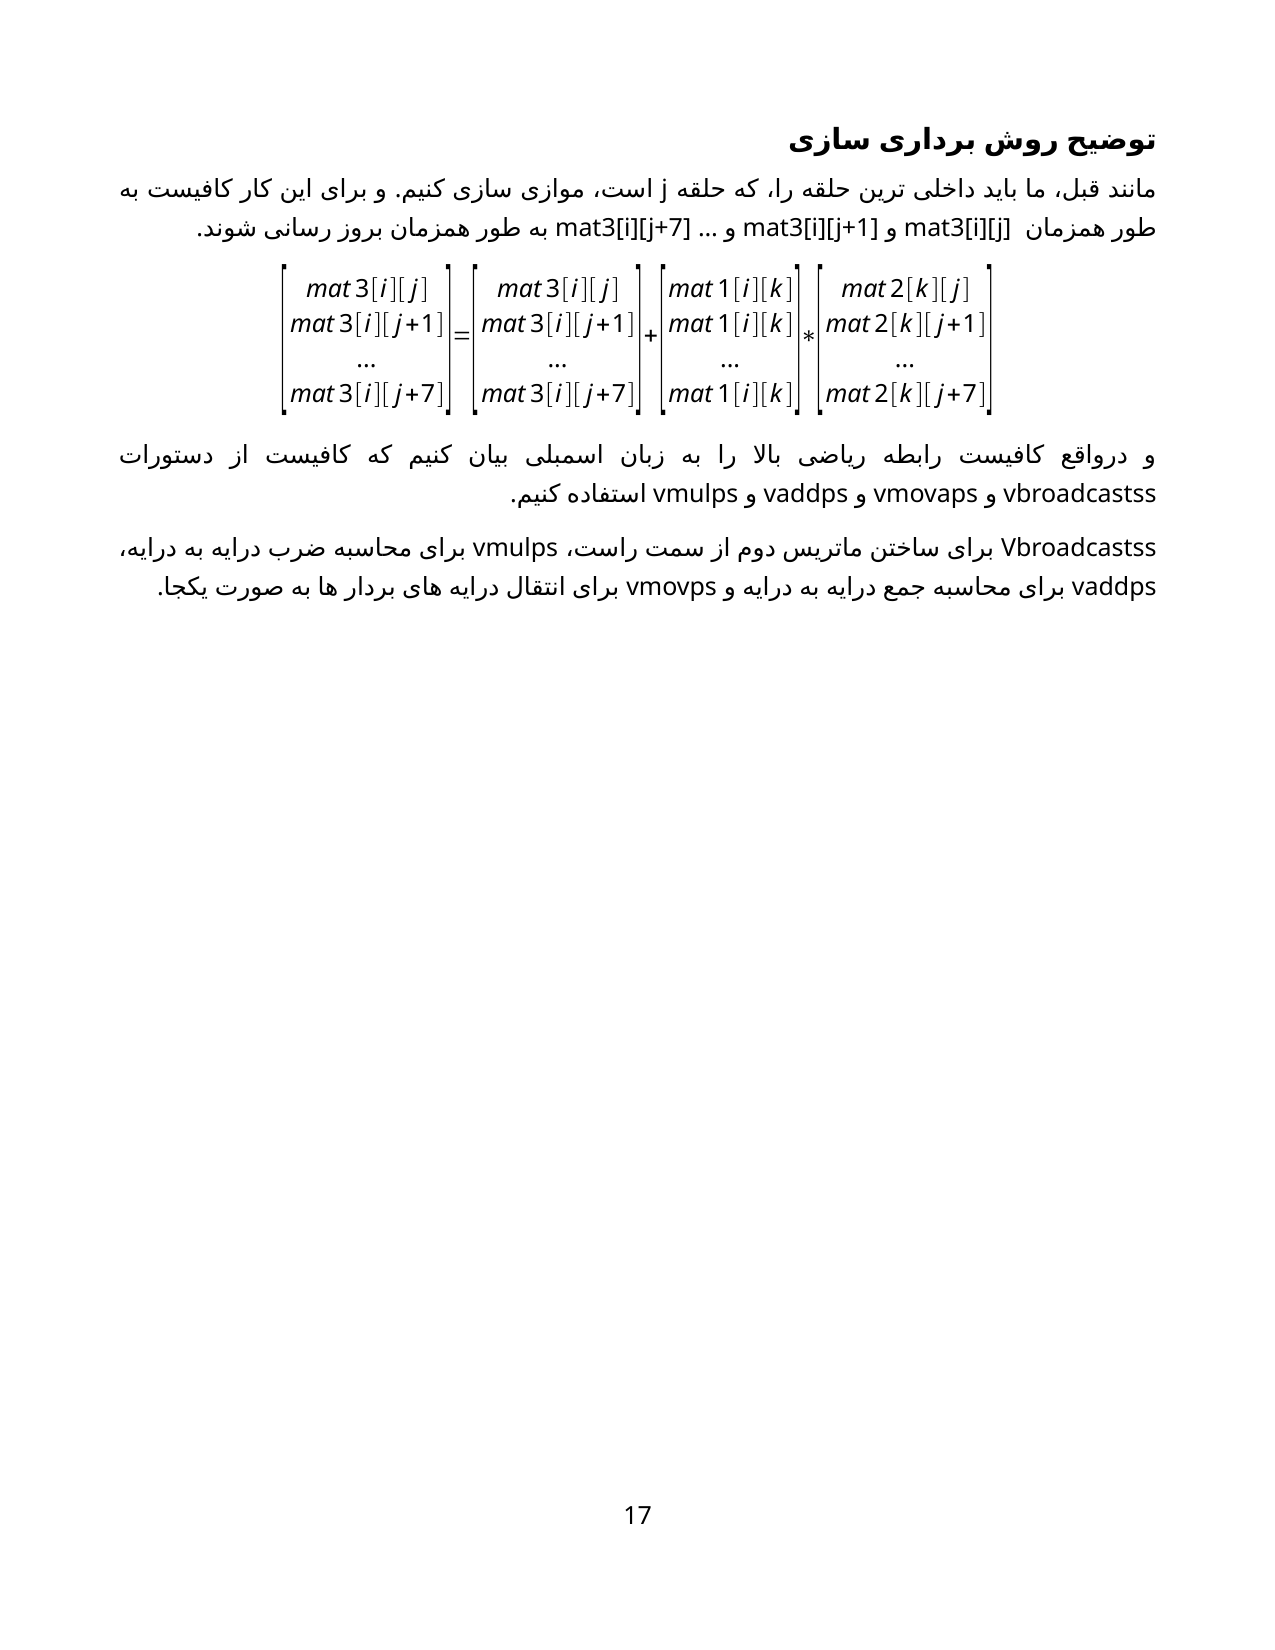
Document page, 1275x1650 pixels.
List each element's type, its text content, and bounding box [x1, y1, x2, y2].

text Vbroadcastss برای ساختن ماتریس دوم از سمت راست، vmulps برای محاسبه ضرب درایه به درایه، vaddps برای محاسبه جمع درایه به درایه و vmovps برای انتقال درایه های بردار ها به صورت یکجا. [118, 530, 1157, 603]
text و درواقع کافیست رابطه ریاضی بالا را به زبان اسمبلی بیان کنیم که کافیست از دستورات vbroadcastss و vmovaps و vaddps و vmulps استفاده کنیم. [118, 437, 1157, 510]
text مانند قبل، ما باید داخلی ترین حلقه را، که حلقه j است، موازی سازی کنیم. و برای این کار کافیست به طور همزمان mat3[i][j] و mat3[i][j+1] و … mat3[i][j+7] به طور همزمان بروز رسانی شوند. [118, 170, 1157, 243]
subtitle توضیح روش برداری سازی [118, 118, 1157, 158]
